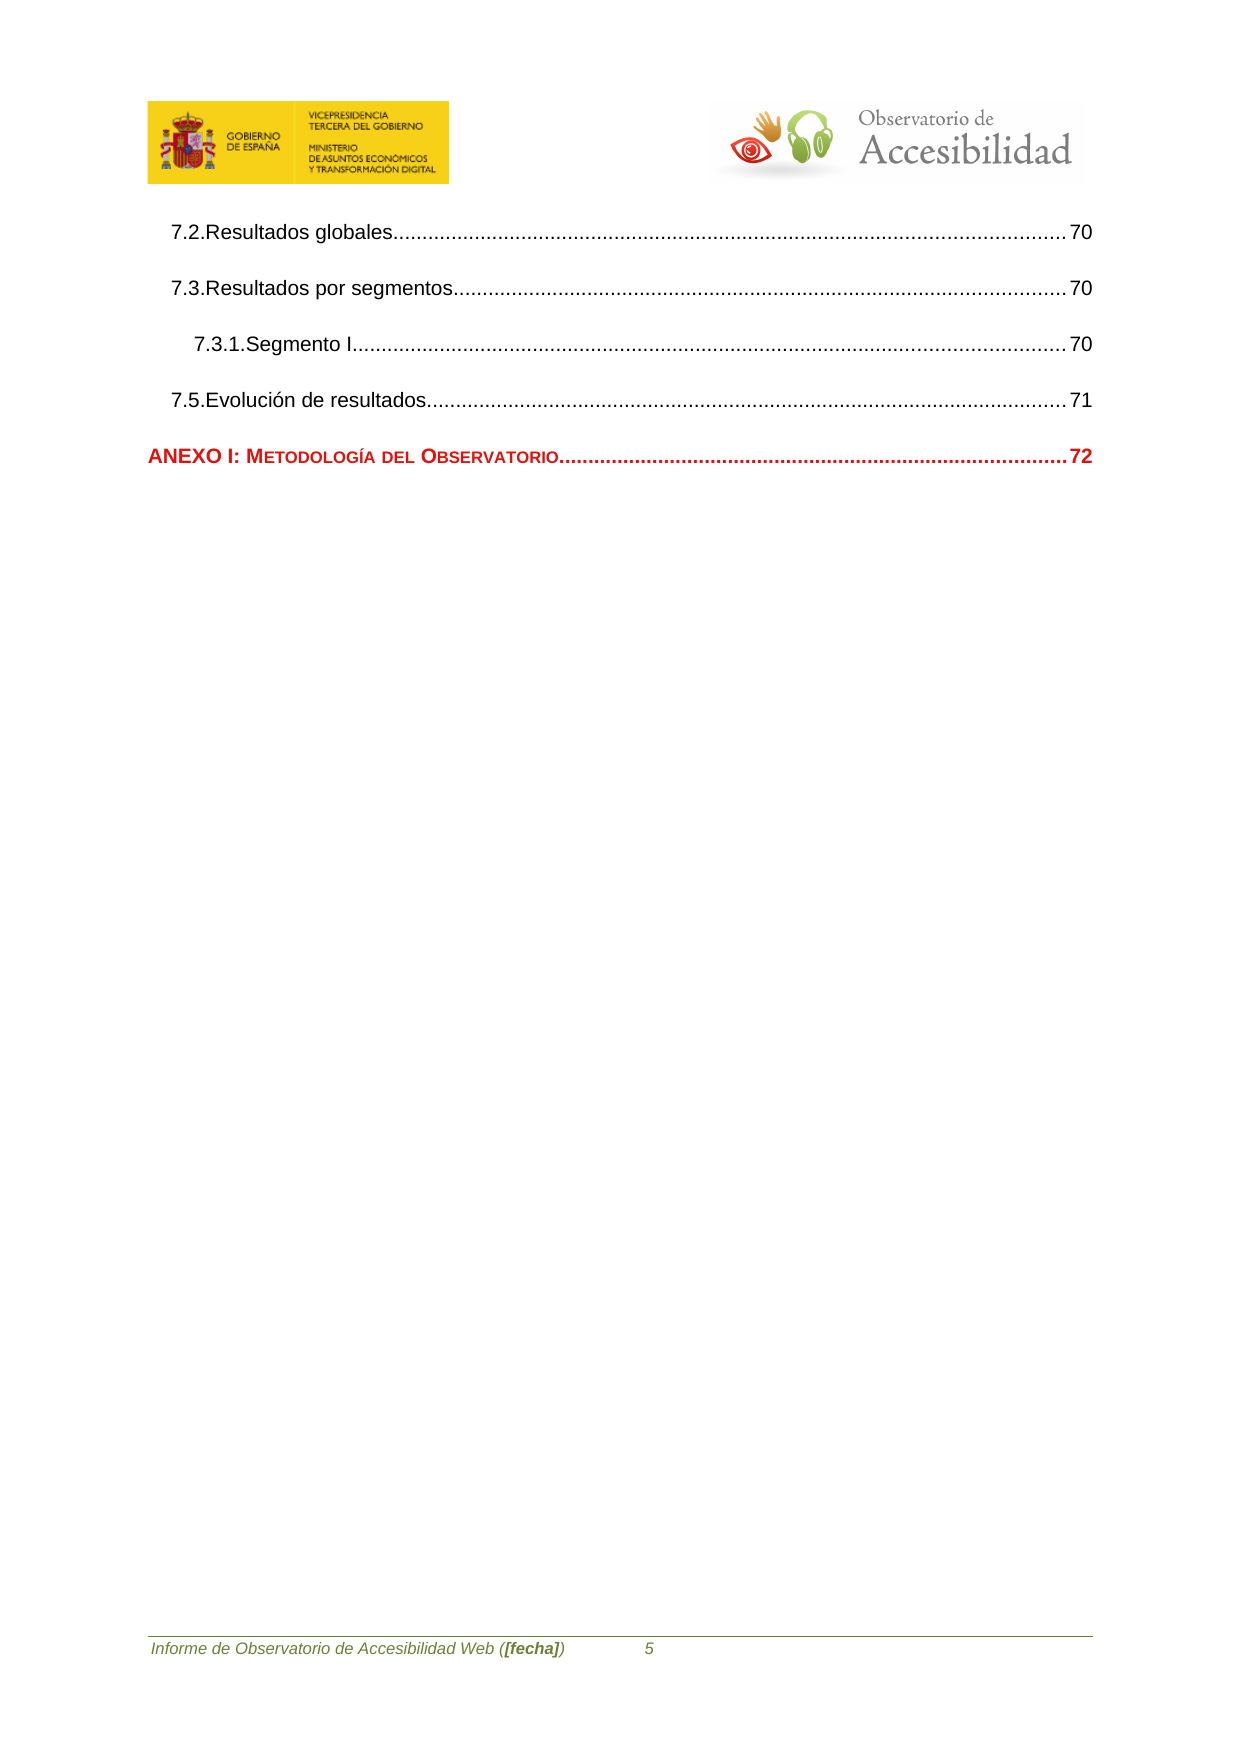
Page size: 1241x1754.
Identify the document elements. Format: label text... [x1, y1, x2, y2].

picture [710, 101, 1086, 184]
text 7.3.1.Segmento I 70 [193, 332, 1092, 356]
text 7.3.Resultados por segmentos 70 [171, 276, 1092, 300]
picture [147, 101, 450, 184]
text 7.2.Resultados globales 70 [171, 220, 1092, 244]
text 7.5.Evolución de resultados 71 [171, 388, 1092, 412]
text ANEXO I: Metodología del Observatorio 72 [148, 444, 1092, 468]
